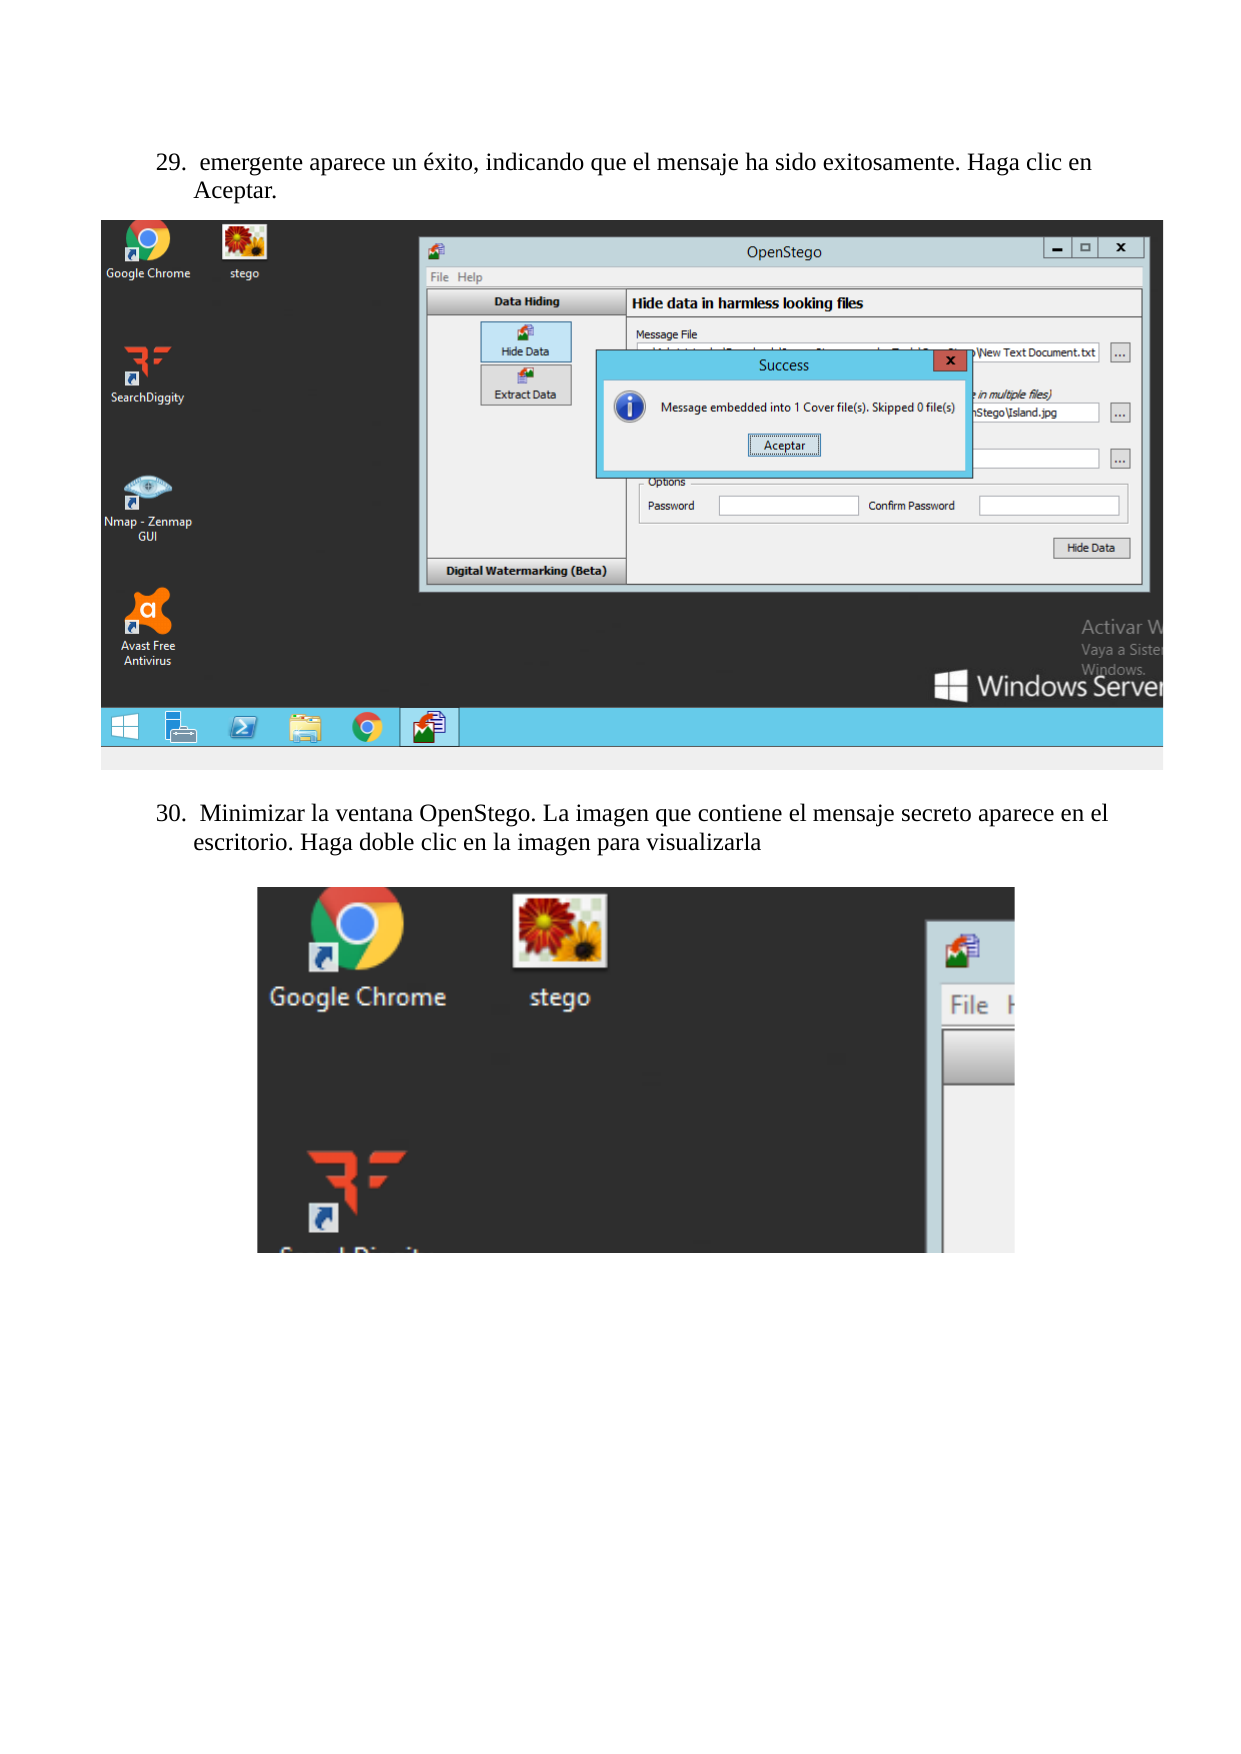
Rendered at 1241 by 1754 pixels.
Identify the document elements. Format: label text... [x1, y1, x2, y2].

list Minimizar la ventana OpenStego. La imagen que contiene el mensaje secreto aparece en el escritorio. Haga doble clic en la imagen para visualizarla [156, 798, 1122, 856]
picture [101, 220, 1164, 770]
list emergente aparece un éxito, indicando que el mensaje ha sido exitosamente. Haga clic en Aceptar. [156, 147, 1122, 204]
